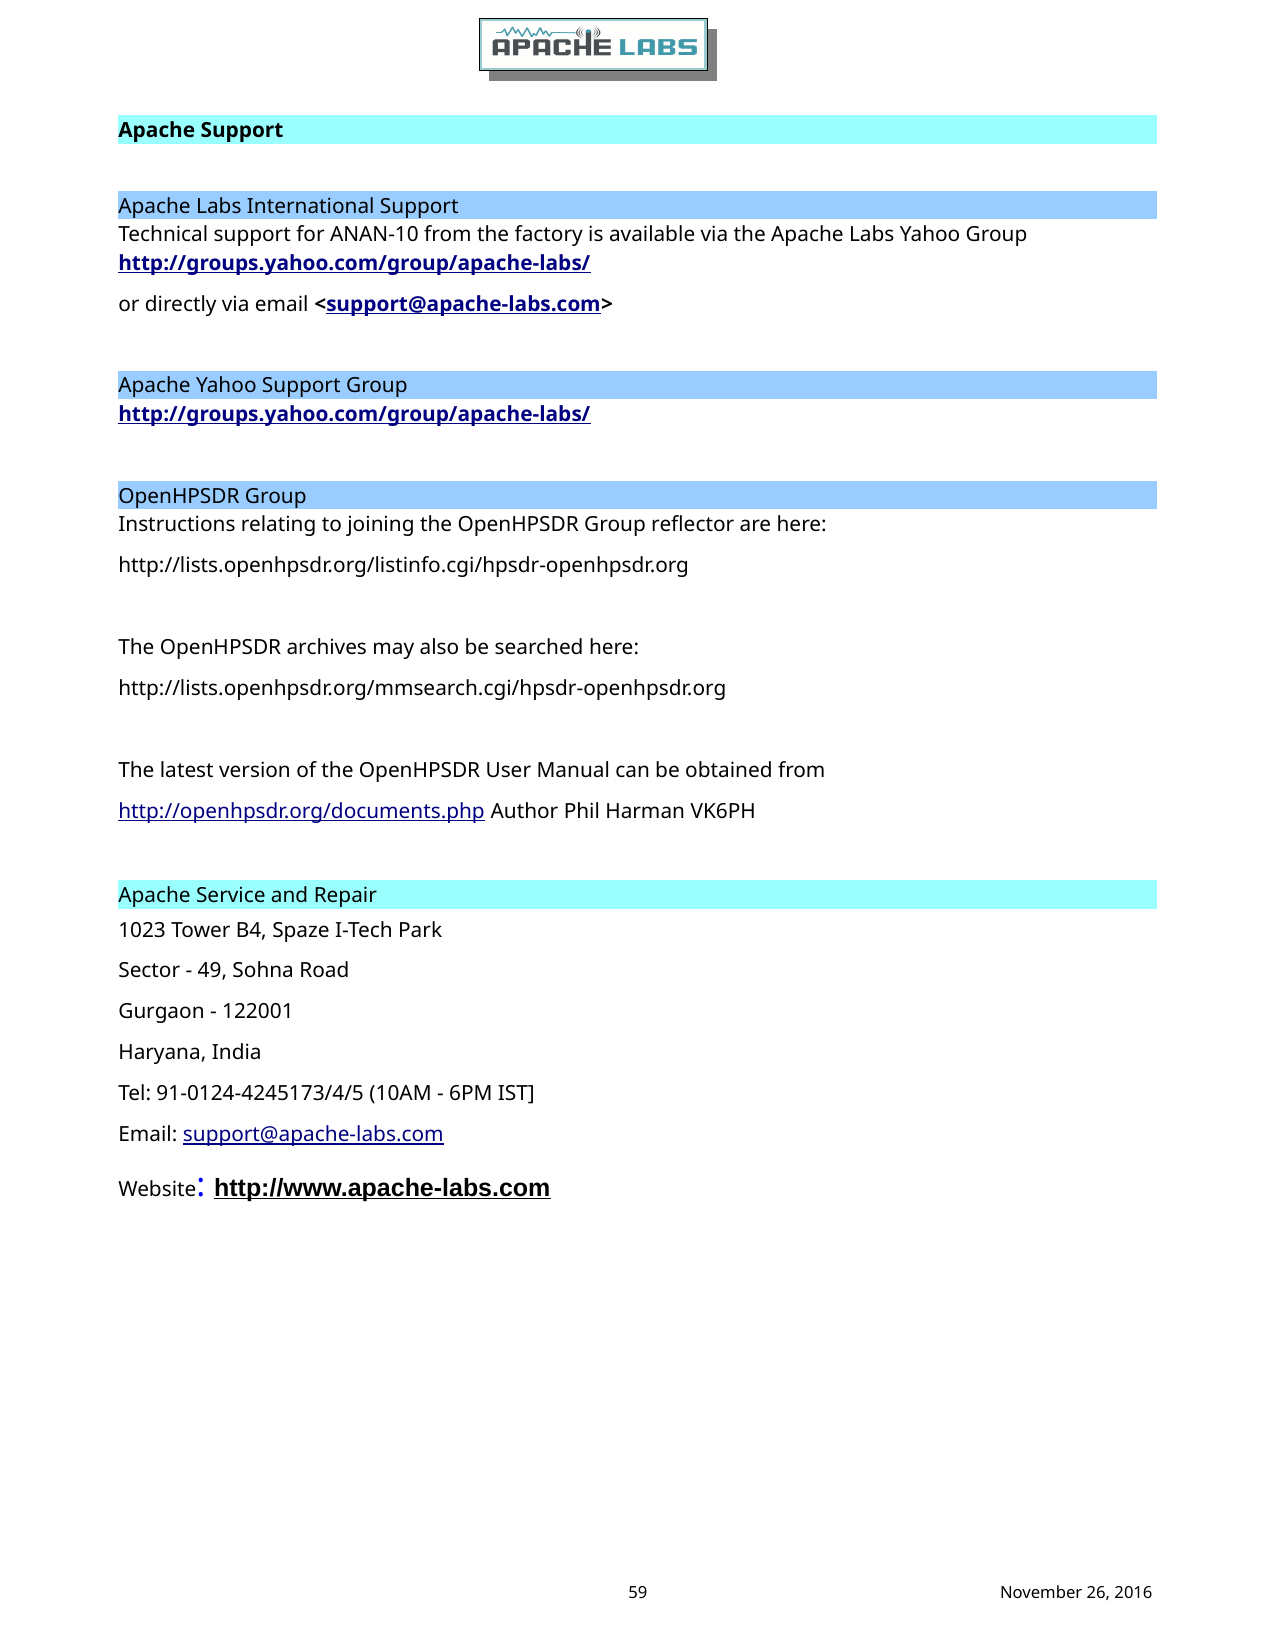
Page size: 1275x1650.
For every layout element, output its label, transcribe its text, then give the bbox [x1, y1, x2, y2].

subtitle Apache Support [283, 115, 1157, 144]
subtitle OpenHPSDR Group [118, 481, 1157, 509]
text Sector - 49, Sohna Road [118, 956, 1157, 984]
text Website: http://www.apache-labs.com [118, 1160, 1157, 1206]
text The latest version of the OpenHPSDR User Manual can be obtained from [118, 755, 1157, 783]
text http://groups.yahoo.com/group/apache-labs/ [118, 399, 1157, 427]
text Technical support for ANAN-10 from the factory is available via the Apache Labs Yahoo Group http://groups.yahoo.com/group/apache-labs/ [118, 219, 1157, 276]
text or directly via email <support@apache-labs.com> [118, 289, 1157, 317]
text Gurgaon - 122001 [118, 997, 1157, 1025]
text http://lists.openhpsdr.org/mmsearch.cgi/hpsdr-openhpsdr.org [118, 673, 1157, 701]
text Haryana, India [118, 1037, 1157, 1066]
text http://openhpsdr.org/documents.php Author Phil Harman VK6PH [118, 796, 1157, 824]
text The OpenHPSDR archives may also be searched here: [118, 632, 1157, 661]
picture [482, 21, 704, 68]
text Instructions relating to joining the OpenHPSDR Group reflector are here: [118, 509, 1157, 538]
subtitle Apache Labs International Support [118, 191, 1157, 219]
subtitle Apache Yahoo Support Group [118, 371, 1157, 399]
text http://lists.openhpsdr.org/listinfo.cgi/hpsdr-openhpsdr.org [118, 550, 1157, 579]
text Tel: 91-0124-4245173/4/5 (10AM - 6PM IST] [118, 1078, 1157, 1107]
text Email: support@apache-labs.com [118, 1119, 1157, 1148]
subtitle Apache Service and Repair [118, 880, 1157, 909]
text 1023 Tower B4, Spaze I-Tech Park [118, 915, 1157, 943]
